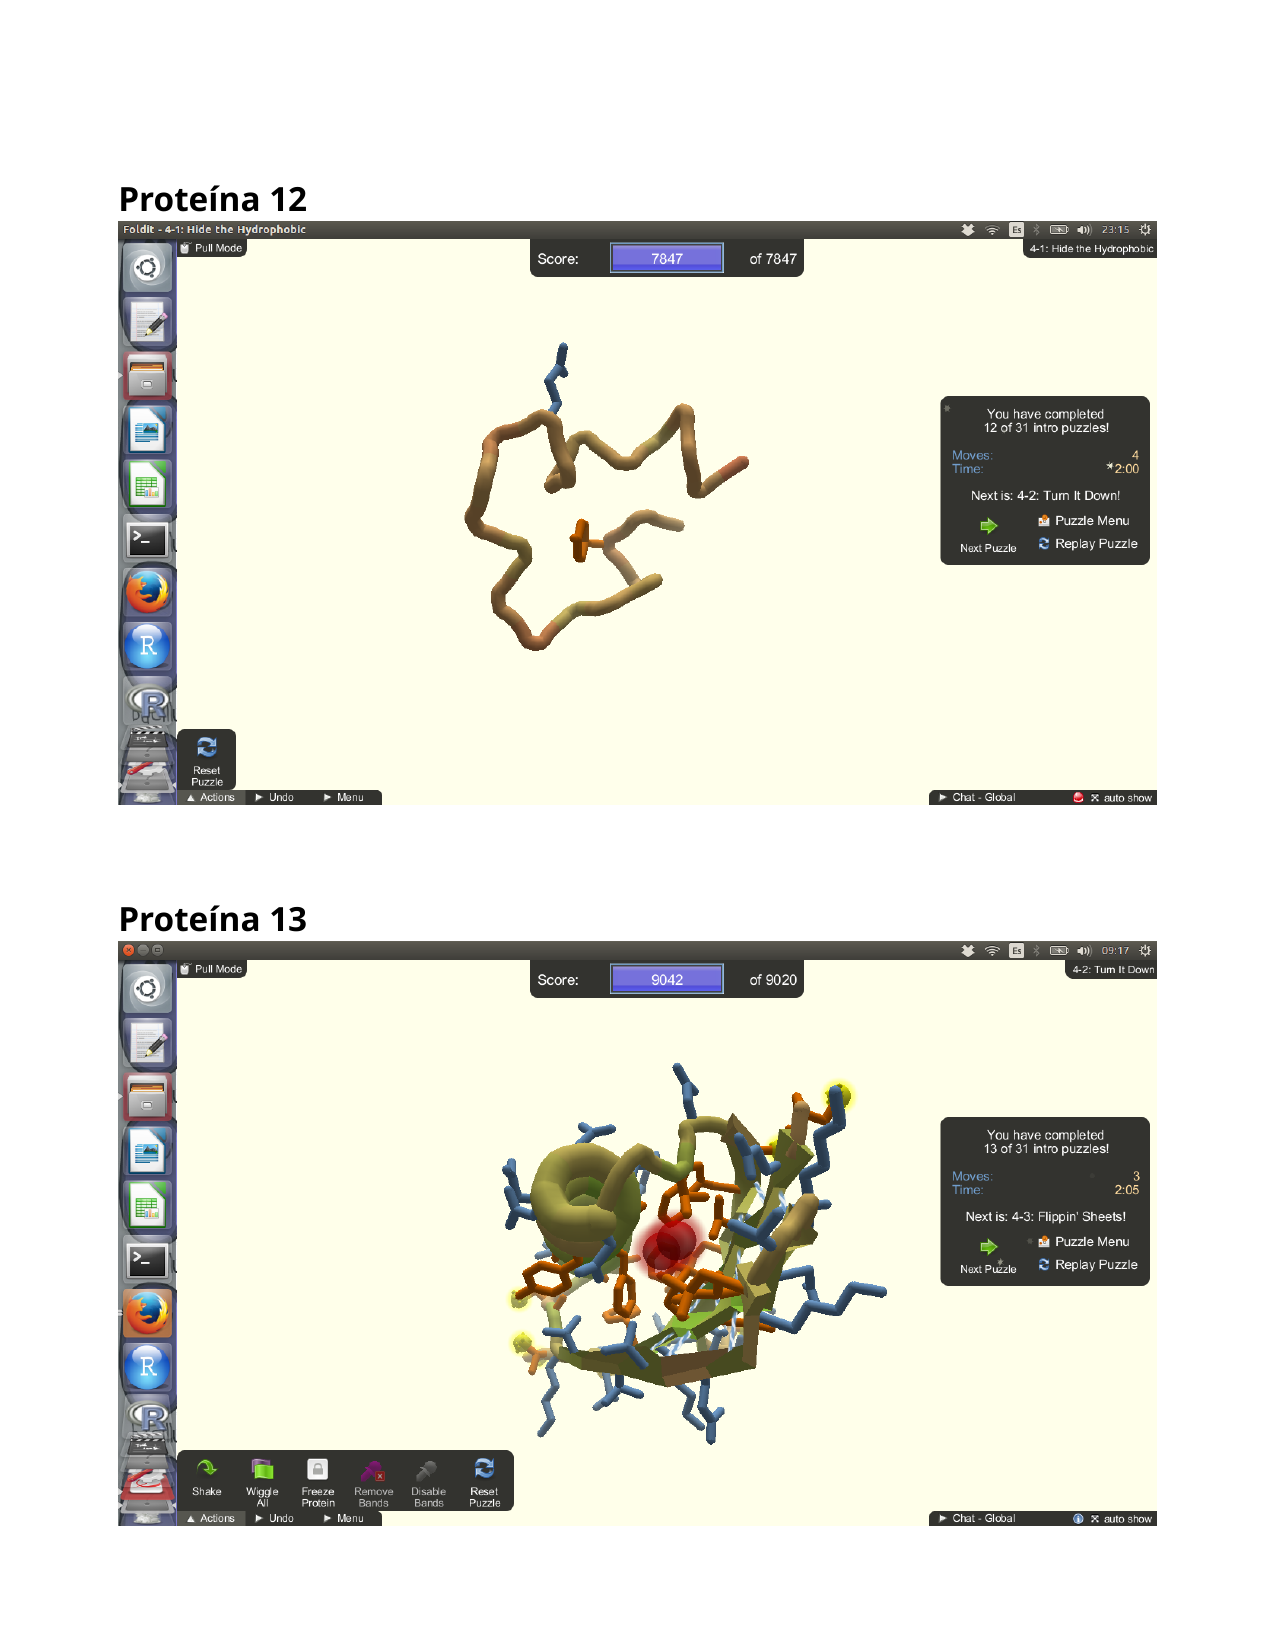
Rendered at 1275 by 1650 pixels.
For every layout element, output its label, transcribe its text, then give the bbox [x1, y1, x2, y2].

text Proteína 12 [118, 176, 1157, 221]
text Proteína 13 [118, 896, 1157, 941]
picture [118, 221, 1157, 805]
picture [118, 941, 1157, 1526]
